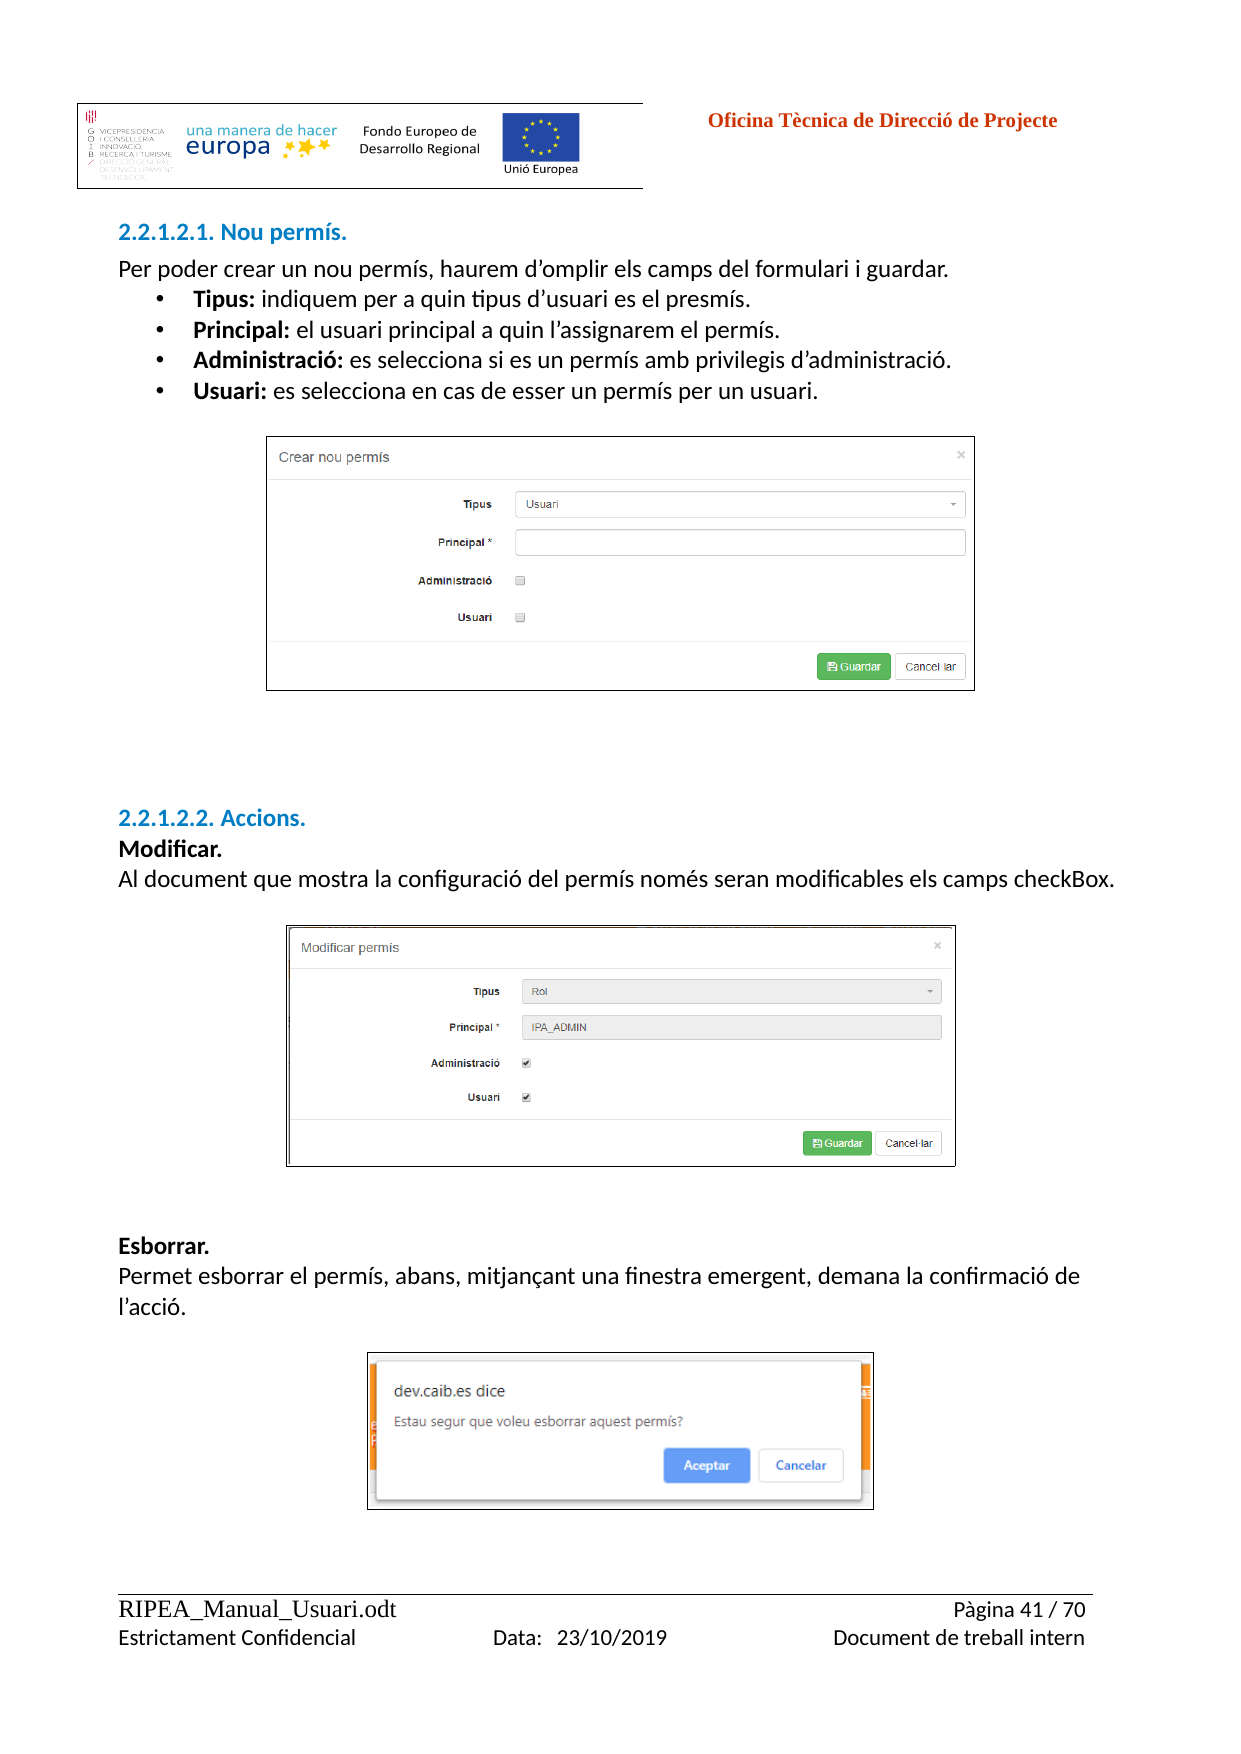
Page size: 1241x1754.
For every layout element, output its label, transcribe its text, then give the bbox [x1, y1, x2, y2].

picture [82, 108, 178, 182]
picture [268, 439, 972, 688]
list Usuari: es selecciona en cas de esser un permís per un usuari. [156, 375, 1122, 406]
picture [288, 927, 952, 1164]
subtitle 2.2.1.2.2. Accions. [118, 802, 1122, 833]
list Principal: el usuari principal a quin l’assignarem el permís. [156, 314, 1122, 345]
picture [184, 108, 585, 182]
picture [369, 1355, 871, 1507]
text Per poder crear un nou permís, haurem d’omplir els camps del formulari i guardar. [118, 253, 1122, 284]
text Permet esborrar el permís, abans, mitjançant una finestra emergent, demana la confirmació de l’acció. [118, 1260, 1122, 1321]
text Esborrar. [118, 1230, 1122, 1260]
text Al document que mostra la configuració del permís només seran modificables els camps checkBox. [118, 863, 1122, 894]
subtitle 2.2.1.2.1. Nou permís. [118, 216, 1122, 247]
list Administració: es selecciona si es un permís amb privilegis d’administració. [156, 345, 1122, 375]
text Modificar. [118, 833, 1122, 863]
list Tipus: indiquem per a quin tipus d’usuari es el presmís. [156, 284, 1122, 314]
